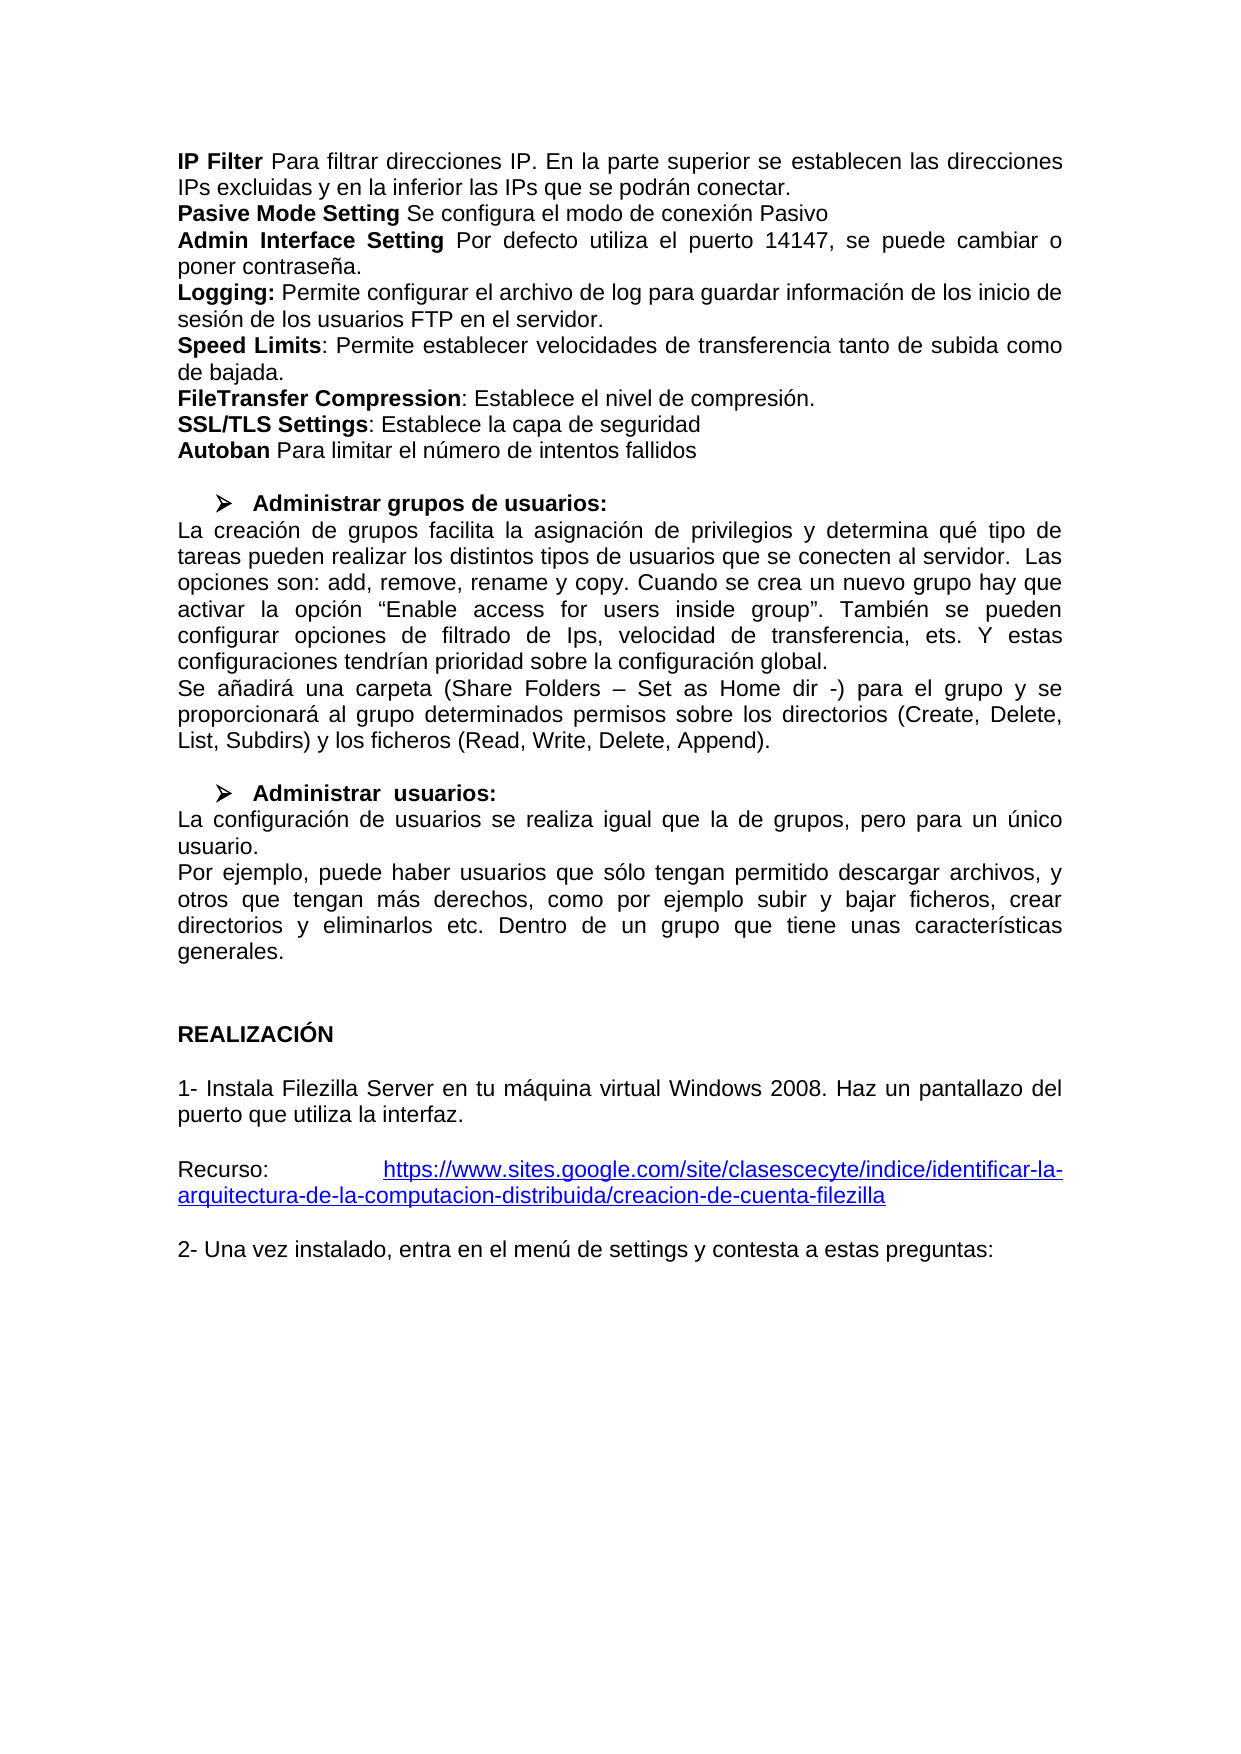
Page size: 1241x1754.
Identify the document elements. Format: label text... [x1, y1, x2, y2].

list Administrar usuarios: [215, 780, 1063, 806]
text FileTransfer Compression: Establece el nivel de compresión. [177, 385, 1063, 411]
text Speed Limits: Permite establecer velocidades de transferencia tanto de subida como de bajada. [177, 332, 1063, 385]
text Pasive Mode Setting Se configura el modo de conexión Pasivo [177, 200, 1063, 227]
text 1- Instala Filezilla Server en tu máquina virtual Windows 2008. Haz un pantallazo del puerto que utiliza la interfaz. [177, 1075, 1063, 1128]
list Administrar grupos de usuarios: [215, 490, 1063, 517]
text Admin Interface Setting Por defecto utiliza el puerto 14147, se puede cambiar o poner contraseña. [177, 227, 1063, 279]
text Recurso: https://www.sites.google.com/site/clasescecyte/indice/identificar-la-arquitectura-de-la-computacion-distribuida/creacion-de-cuenta-filezilla [177, 1156, 1063, 1208]
text SSL/TLS Settings: Establece la capa de seguridad [177, 411, 1063, 437]
text REALIZACIÓN [177, 1021, 1063, 1047]
text La creación de grupos facilita la asignación de privilegios y determina qué tipo de tareas pueden realizar los distintos tipos de usuarios que se conecten al servidor. Las opciones son: add, remove, rename y copy. Cuando se crea un nuevo grupo hay que activar la opción “Enable access for users inside group”. También se pueden configurar opciones de filtrado de Ips, velocidad de transferencia, ets. Y estas configuraciones tendrían prioridad sobre la configuración global. [177, 517, 1063, 675]
text Se añadirá una carpeta (Share Folders – Set as Home dir -) para el grupo y se proporcionará al grupo determinados permisos sobre los directorios (Create, Delete, List, Subdirs) y los ficheros (Read, Write, Delete, Append). [177, 675, 1063, 754]
text La configuración de usuarios se realiza igual que la de grupos, pero para un único usuario. [177, 806, 1063, 859]
text IP Filter Para filtrar direcciones IP. En la parte superior se establecen las direcciones IPs excluidas y en la inferior las IPs que se podrán conectar. [177, 148, 1063, 200]
text Logging: Permite configurar el archivo de log para guardar información de los inicio de sesión de los usuarios FTP en el servidor. [177, 279, 1063, 332]
text 2- Una vez instalado, entra en el menú de settings y contesta a estas preguntas: [177, 1236, 1063, 1263]
text Por ejemplo, puede haber usuarios que sólo tengan permitido descargar archivos, y otros que tengan más derechos, como por ejemplo subir y bajar ficheros, crear directorios y eliminarlos etc. Dentro de un grupo que tiene unas características generales. [177, 859, 1063, 964]
text Autoban Para limitar el número de intentos fallidos [177, 437, 1063, 464]
